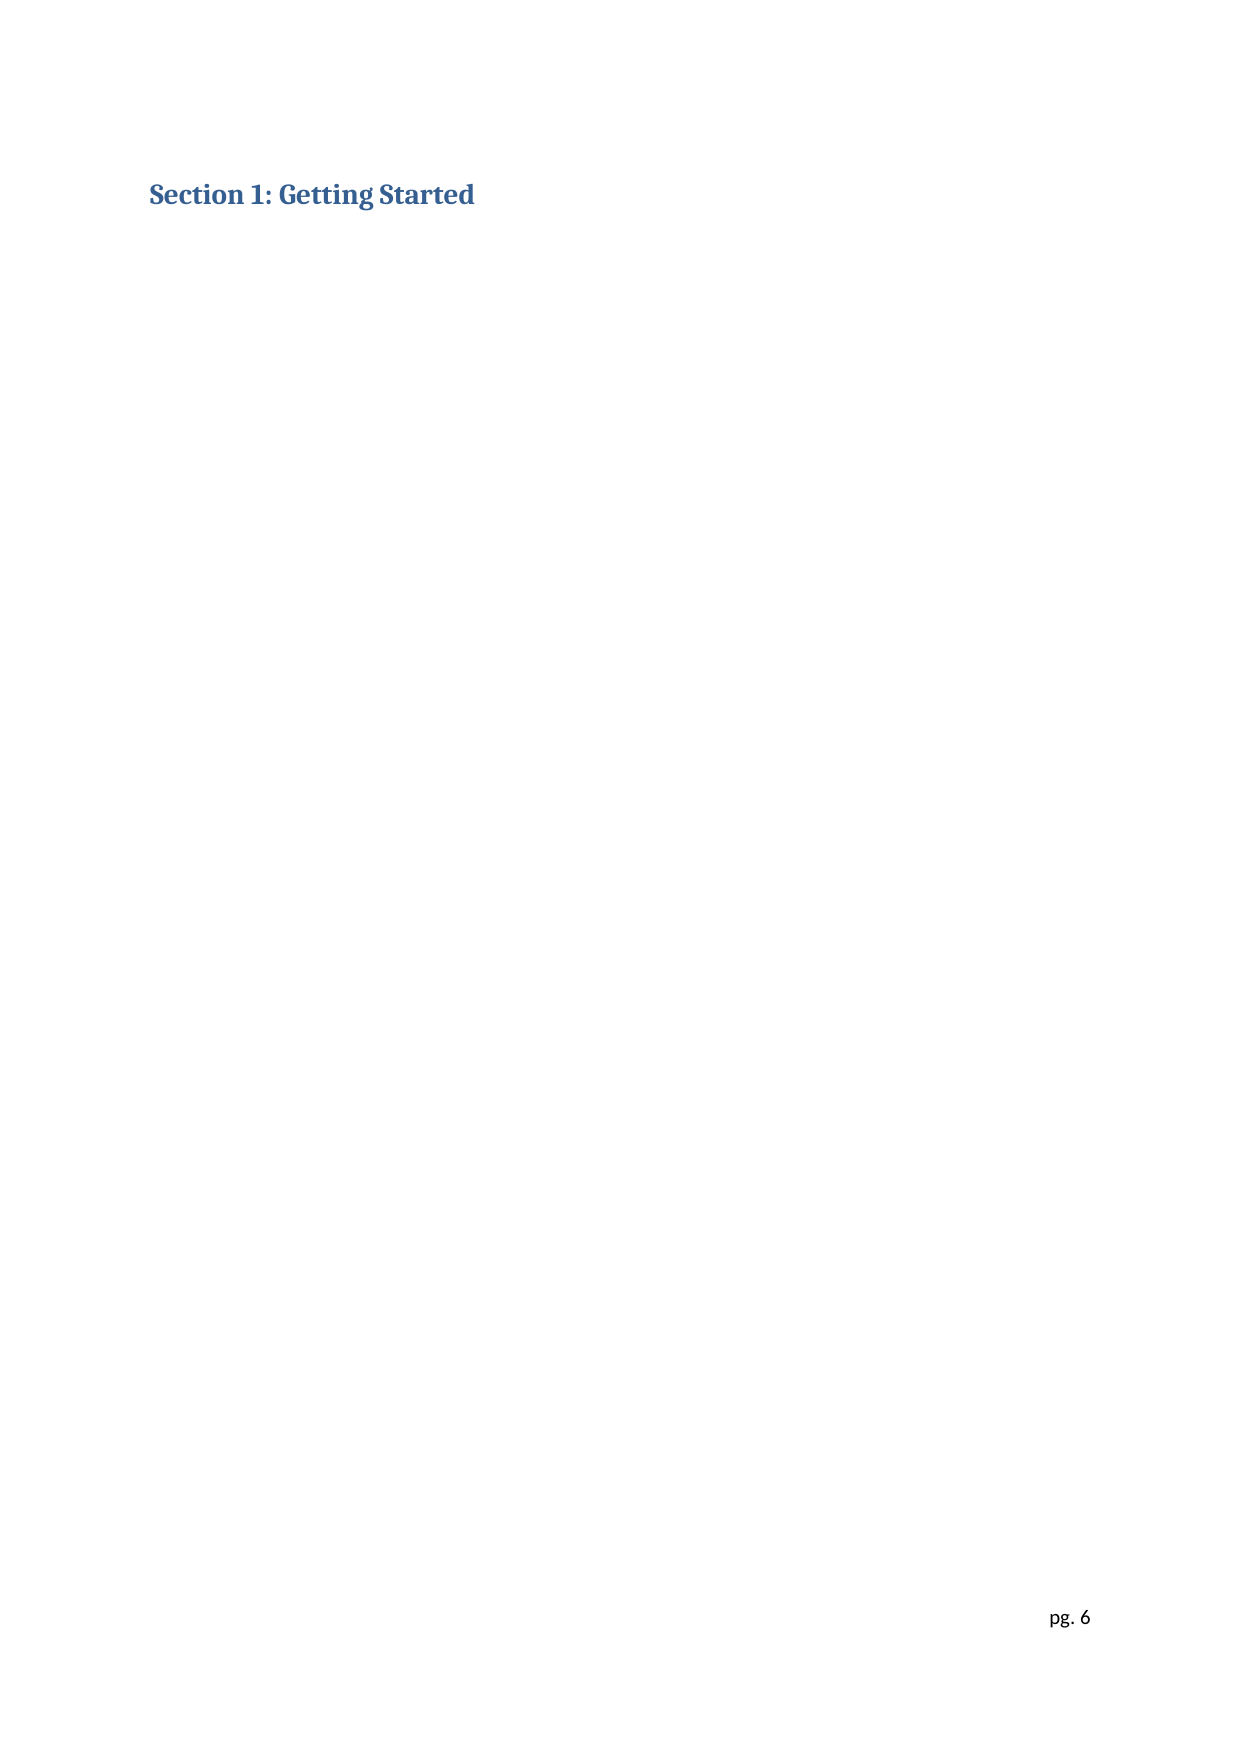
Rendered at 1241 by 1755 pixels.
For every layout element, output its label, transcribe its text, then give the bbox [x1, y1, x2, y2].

subtitle Section 1: Getting Started [150, 178, 1090, 212]
